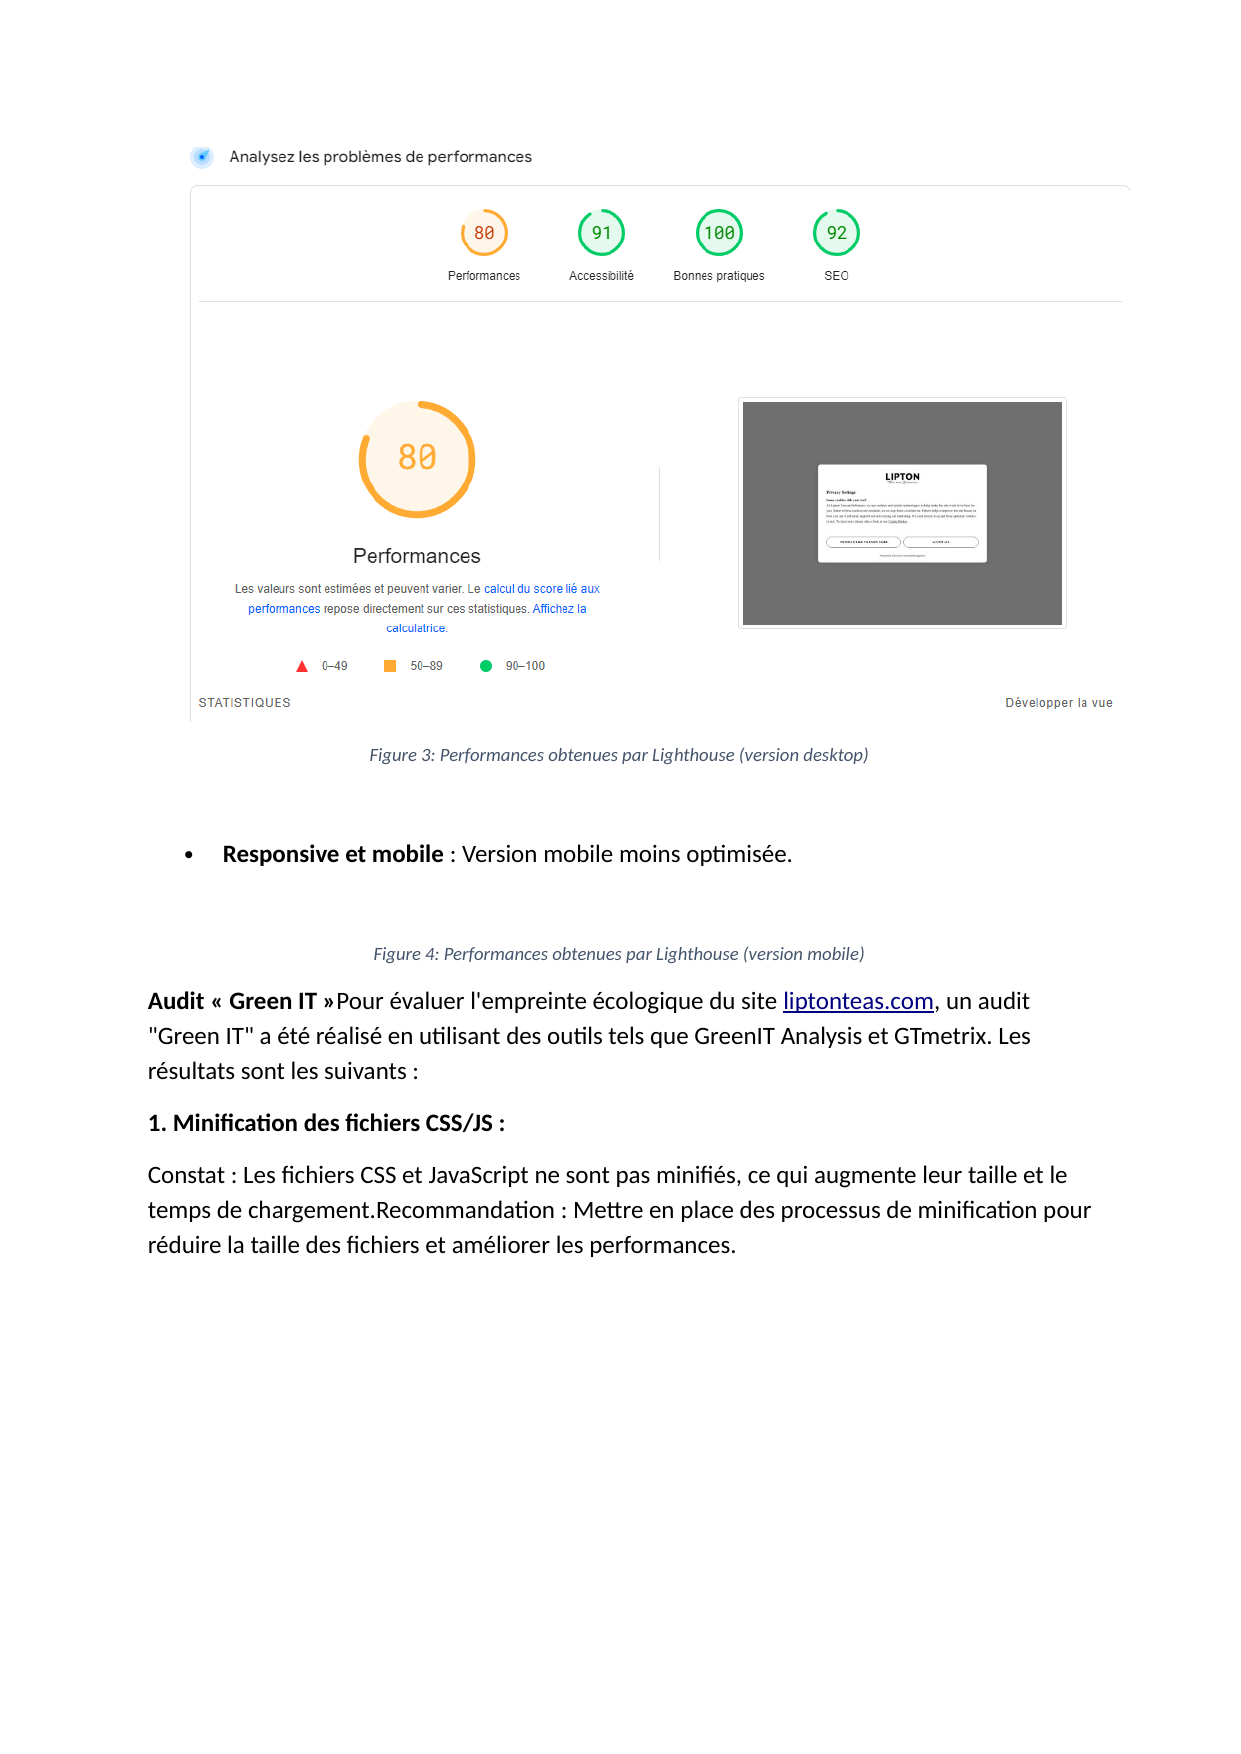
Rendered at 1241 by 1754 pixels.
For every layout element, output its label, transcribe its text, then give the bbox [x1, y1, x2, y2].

text Figure 4: Performances obtenues par Lighthouse (version mobile) [148, 942, 1093, 965]
text Constat : Les fichiers CSS et JavaScript ne sont pas minifiés, ce qui augmente leur taille et le temps de chargement.​Recommandation : Mettre en place des processus de minification pour réduire la taille des fichiers et améliorer les performances.​ [148, 1159, 1093, 1259]
text Figure 3: Performances obtenues par Lighthouse (version desktop) [148, 743, 1093, 766]
text 1. Minification des fichiers CSS/JS : [148, 1107, 1093, 1138]
list Responsive et mobile : Version mobile moins optimisée. [185, 838, 1093, 869]
text Audit « Green IT »Pour évaluer l'empreinte écologique du site liptonteas.com, un audit "Green IT" a été réalisé en utilisant des outils tels que GreenIT Analysis et GTmetrix. Les résultats sont les suivants :​ [148, 986, 1093, 1086]
